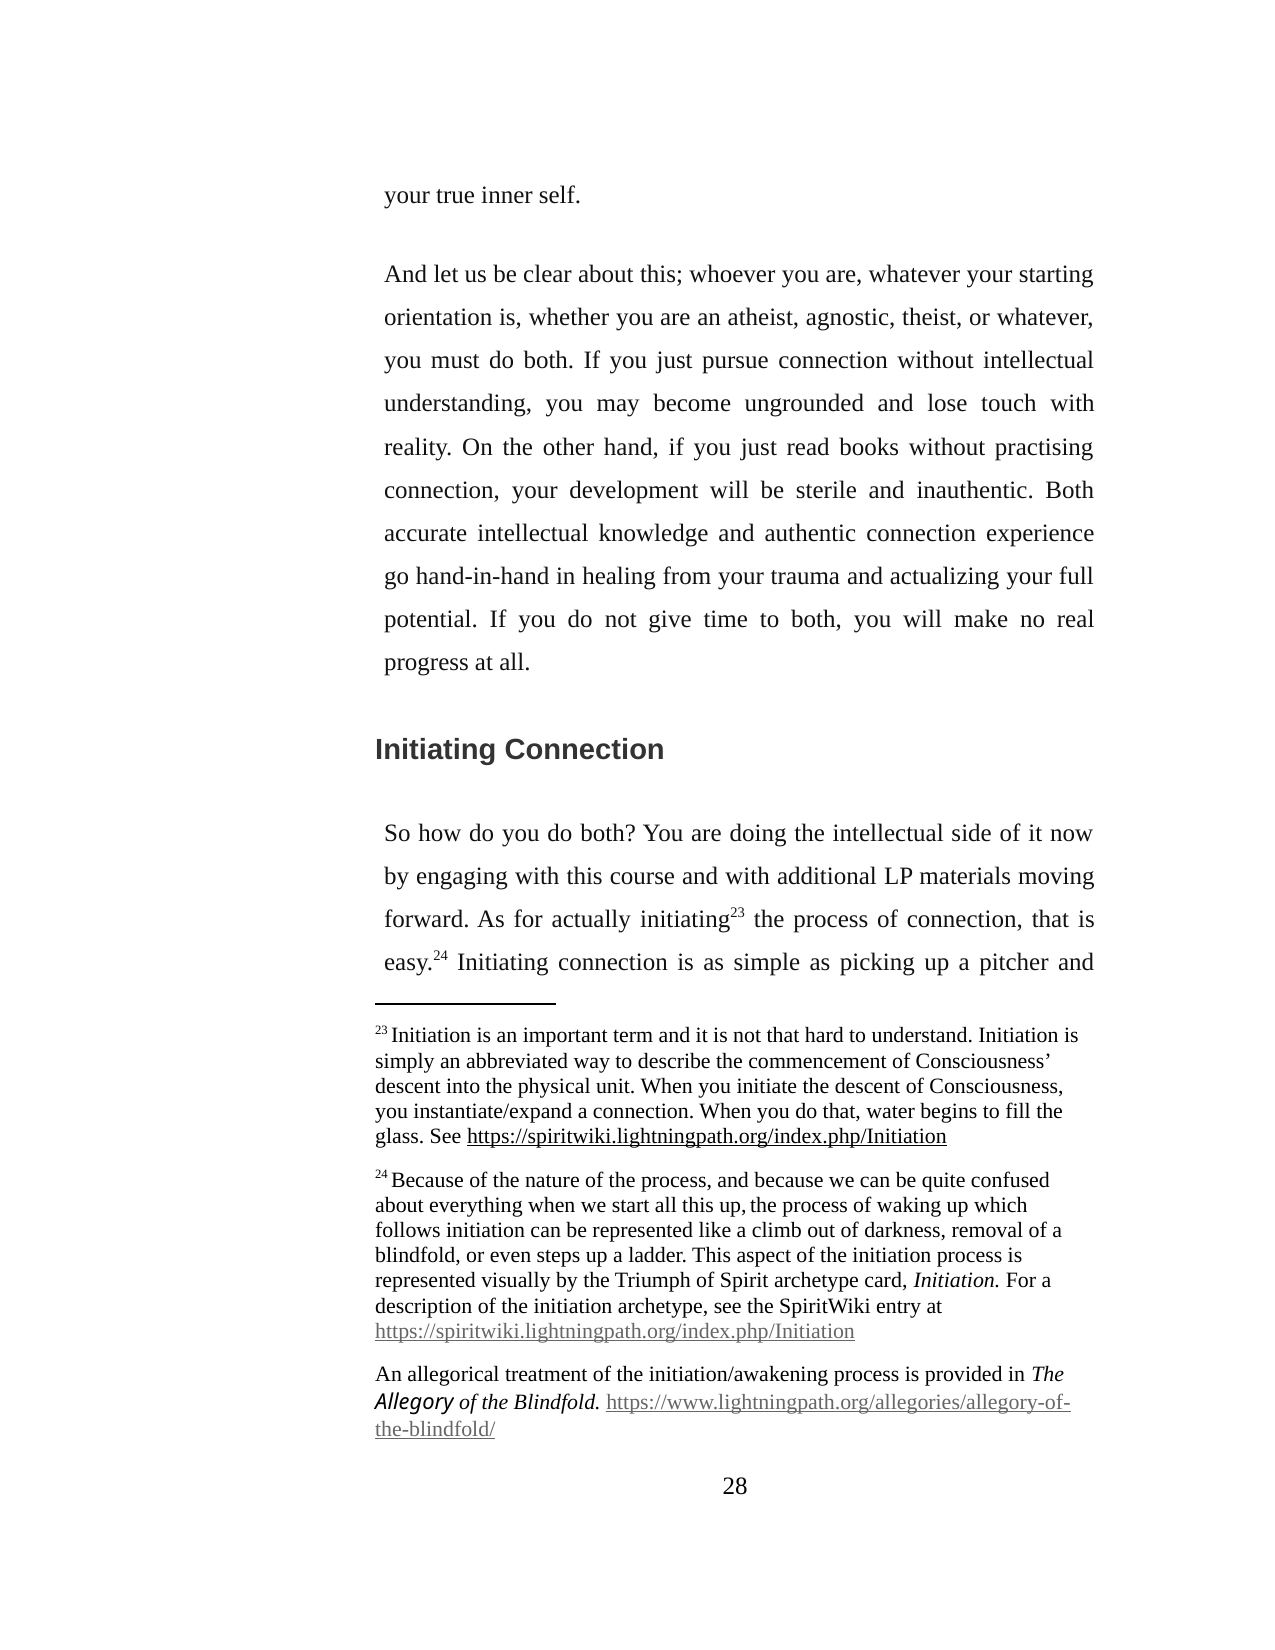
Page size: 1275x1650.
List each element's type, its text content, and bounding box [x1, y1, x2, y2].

text your true inner self. [384, 180, 1095, 209]
text An allegorical treatment of the initiation/awakening process is provided in The Allegory of the Blindfold. https://www.lightningpath.org/allegories/allegory-of-the-blindfold/ [375, 1361, 1095, 1441]
text So how do you do both? You are doing the intellectual side of it now by engaging with this course and with additional LP materials moving forward. As for actually initiating the process of connection, that is easy. Initiating connection is as simple as picking up a pitcher and [384, 818, 1095, 976]
text Initiation is an important term and it is not that hard to understand. Initiation is simply an abbreviated way to describe the commencement of Consciousness’ descent into the physical unit. When you initiate the descent of Consciousness, you instantiate/expand a connection. When you do that, water begins to fill the glass. See https://spiritwiki.lightningpath.org/index.php/Initiation [375, 1022, 1095, 1148]
text Because of the nature of the process, and because we can be quite confused about everything when we start all this up, the process of waking up which follows initiation can be represented like a climb out of darkness, removal of a blindfold, or even steps up a ladder. This aspect of the initiation process is represented visually by the Triumph of Spirit archetype card, Initiation. For a description of the initiation archetype, see the SpiritWiki entry at https://spiritwiki.lightningpath.org/index.php/Initiation [375, 1167, 1095, 1343]
subtitle Initiating Connection [375, 732, 1095, 766]
text And let us be clear about this; whoever you are, whatever your starting orientation is, whether you are an atheist, agnostic, theist, or whatever, you must do both. If you just pursue connection without intellectual understanding, you may become ungrounded and lose touch with reality. On the other hand, if you just read books without practising connection, your development will be sterile and inauthentic. Both accurate intellectual knowledge and authentic connection experience go hand-in-hand in healing from your trauma and actualizing your full potential. If you do not give time to both, you will make no real progress at all. [384, 259, 1095, 676]
